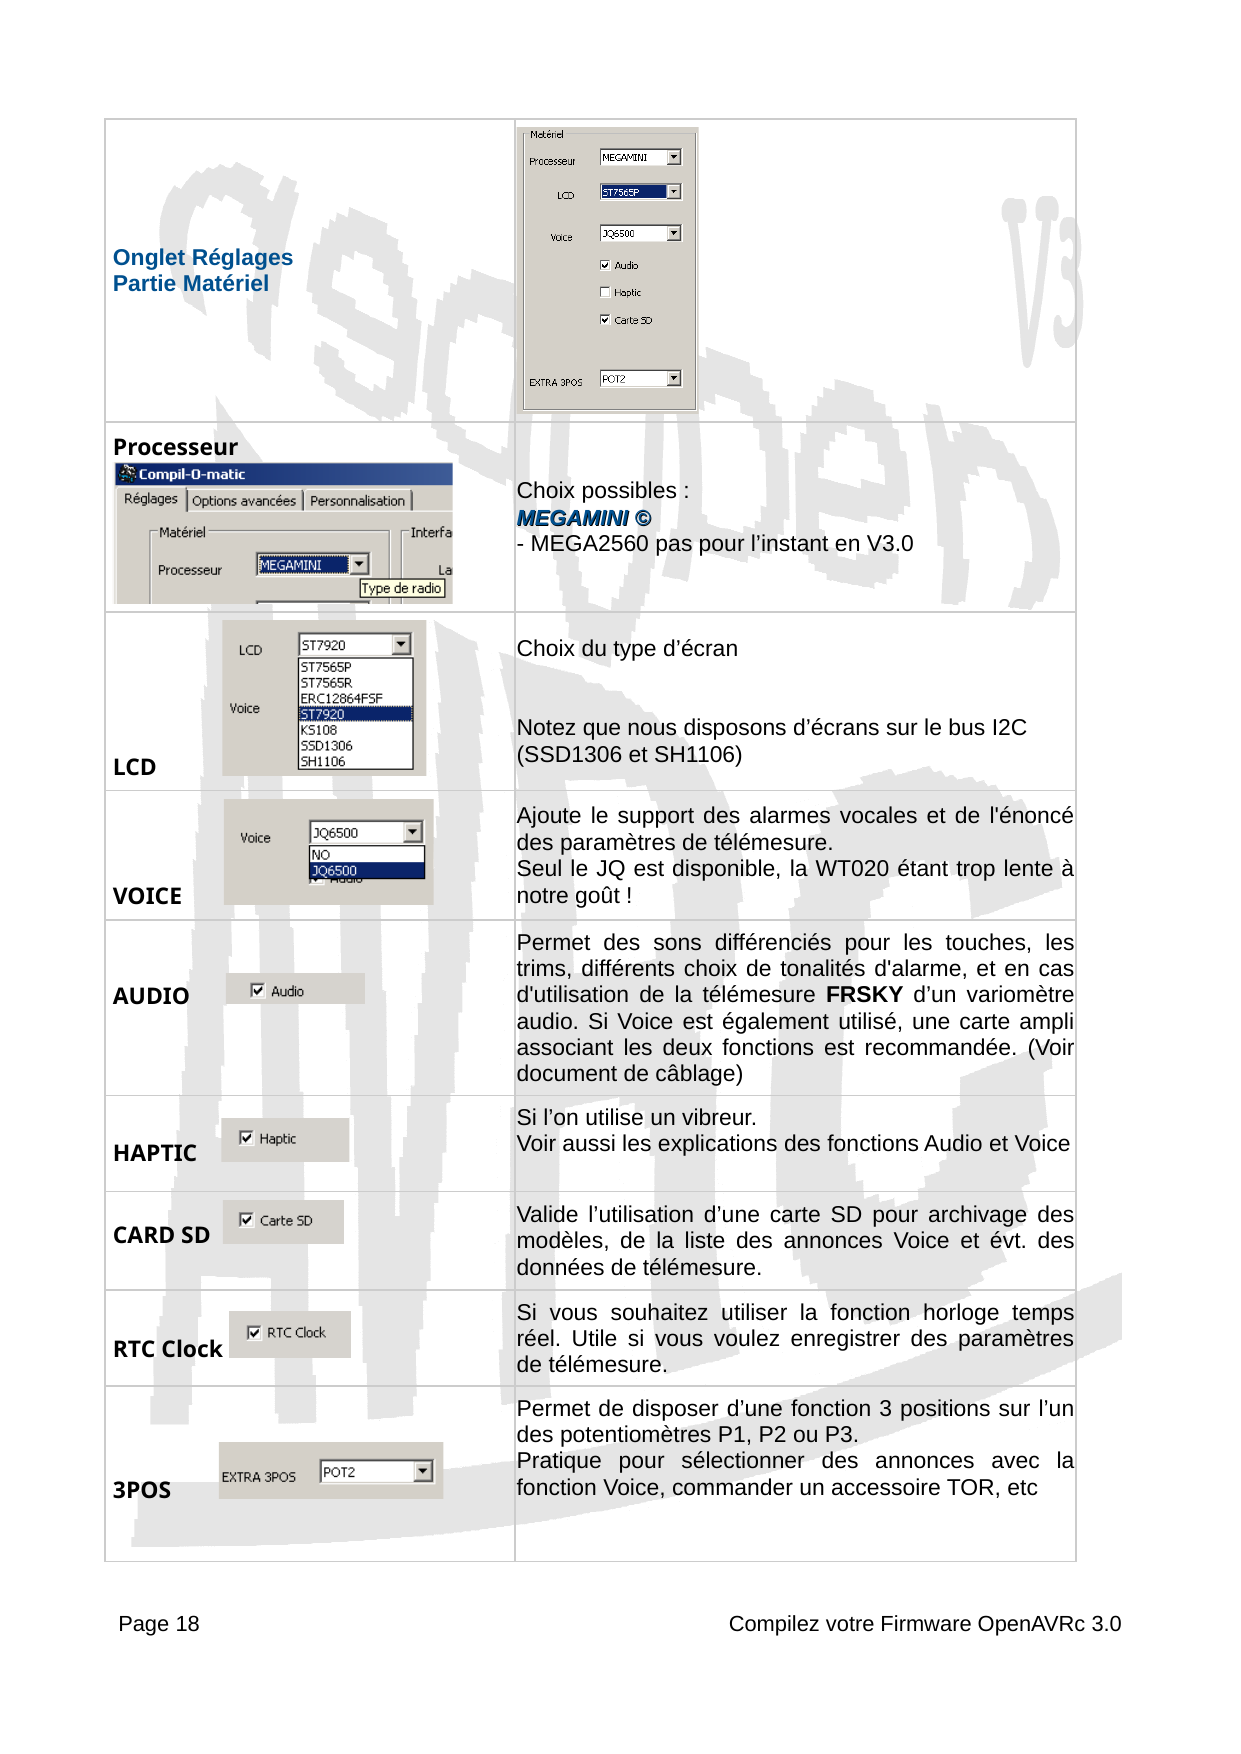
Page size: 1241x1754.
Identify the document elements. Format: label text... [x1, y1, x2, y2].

table_cell AUDIO [106, 921, 514, 1094]
table_header [516, 120, 1075, 421]
table_header Onglet Réglages Partie Matériel [106, 120, 514, 421]
table_cell RTC Clock [106, 1291, 514, 1385]
table_cell Valide l’utilisation d’une carte SD pour archivage des modèles, de la liste des annonces Voice et évt. des données de télémesure. [516, 1192, 1075, 1289]
table_cell HAPTIC [106, 1096, 514, 1191]
table_cell VOICE [106, 791, 514, 919]
table_cell LCD [106, 613, 514, 790]
table_cell Si vous souhaitez utiliser la fonction horloge temps réel. Utile si vous voulez enregistrer des paramètres de télémesure. [516, 1291, 1075, 1385]
table_cell Ajoute le support des alarmes vocales et de l'énoncé des paramètres de télémesure. Seul le JQ est disponible, la WT020 étant trop lente à notre goût ! [516, 791, 1075, 919]
table_cell CARD SD [106, 1192, 514, 1289]
table_cell Si l’on utilise un vibreur. Voir aussi les explications des fonctions Audio et Voice [516, 1096, 1075, 1191]
table_cell Permet des sons différenciés pour les touches, les trims, différents choix de tonalités d'alarme, et en cas d'utilisation de la télémesure FRSKY d’un variomètre audio. Si Voice est également utilisé, une carte ampli associant les deux fonctions est recommandée. (Voir document de câblage) [516, 921, 1075, 1094]
table_cell Choix du type d’écran Notez que nous disposons d’écrans sur le bus I2C (SSD1306 et SH1106) [516, 613, 1075, 790]
table_cell 3POS [106, 1387, 514, 1561]
table_cell Processeur [106, 423, 514, 611]
table_cell Choix possibles : MEGAMINI © - MEGA2560 pas pour l’instant en V3.0 [516, 423, 1075, 611]
table_cell Permet de disposer d’une fonction 3 positions sur l’un des potentiomètres P1, P2 ou P3. Pratique pour sélectionner des annonces avec la fonction Voice, commander un accessoire TOR, etc [516, 1387, 1075, 1561]
